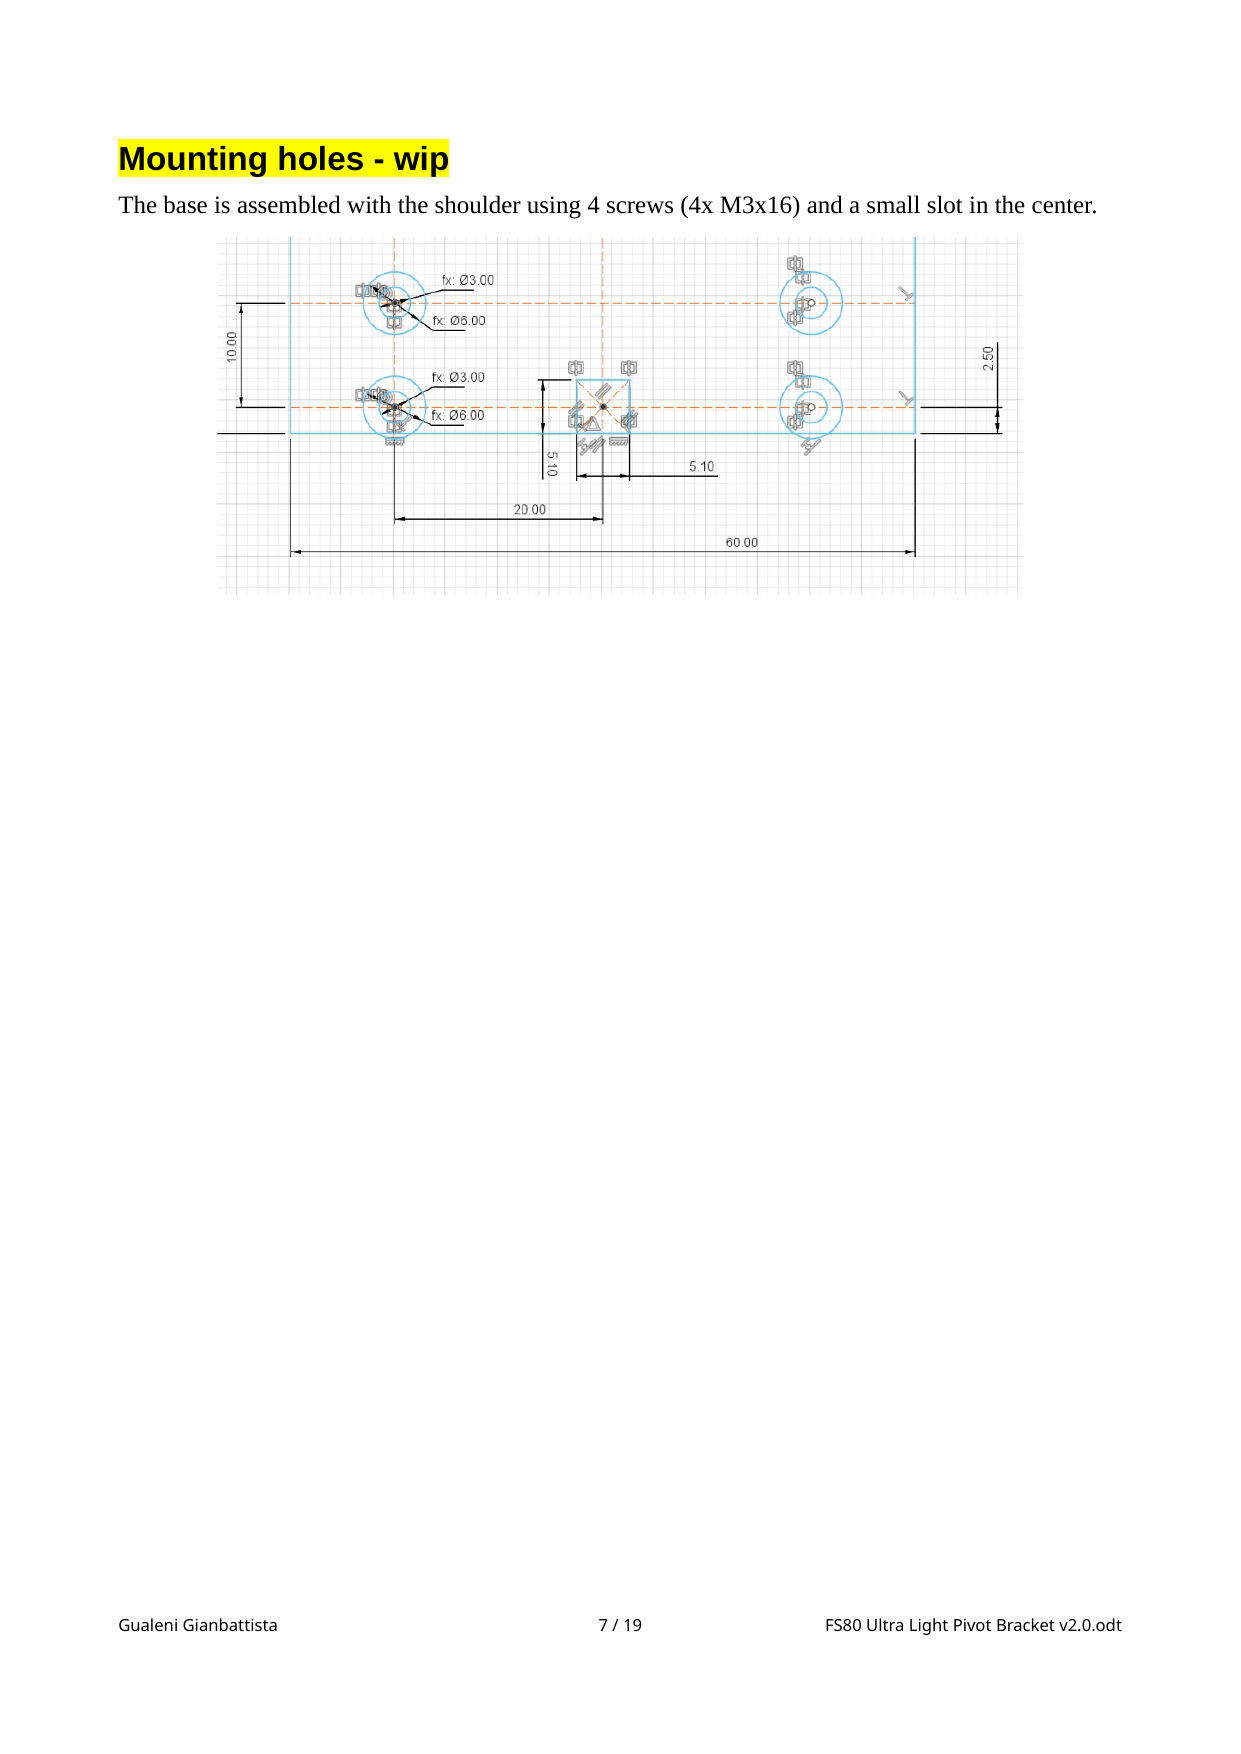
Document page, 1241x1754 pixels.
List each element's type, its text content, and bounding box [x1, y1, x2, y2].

picture [217, 237, 1024, 595]
text The base is assembled with the shoulder using 4 screws (4x M3x16) and a small slot in the center. [118, 190, 1122, 219]
subtitle Mounting holes - wip [118, 139, 1122, 177]
